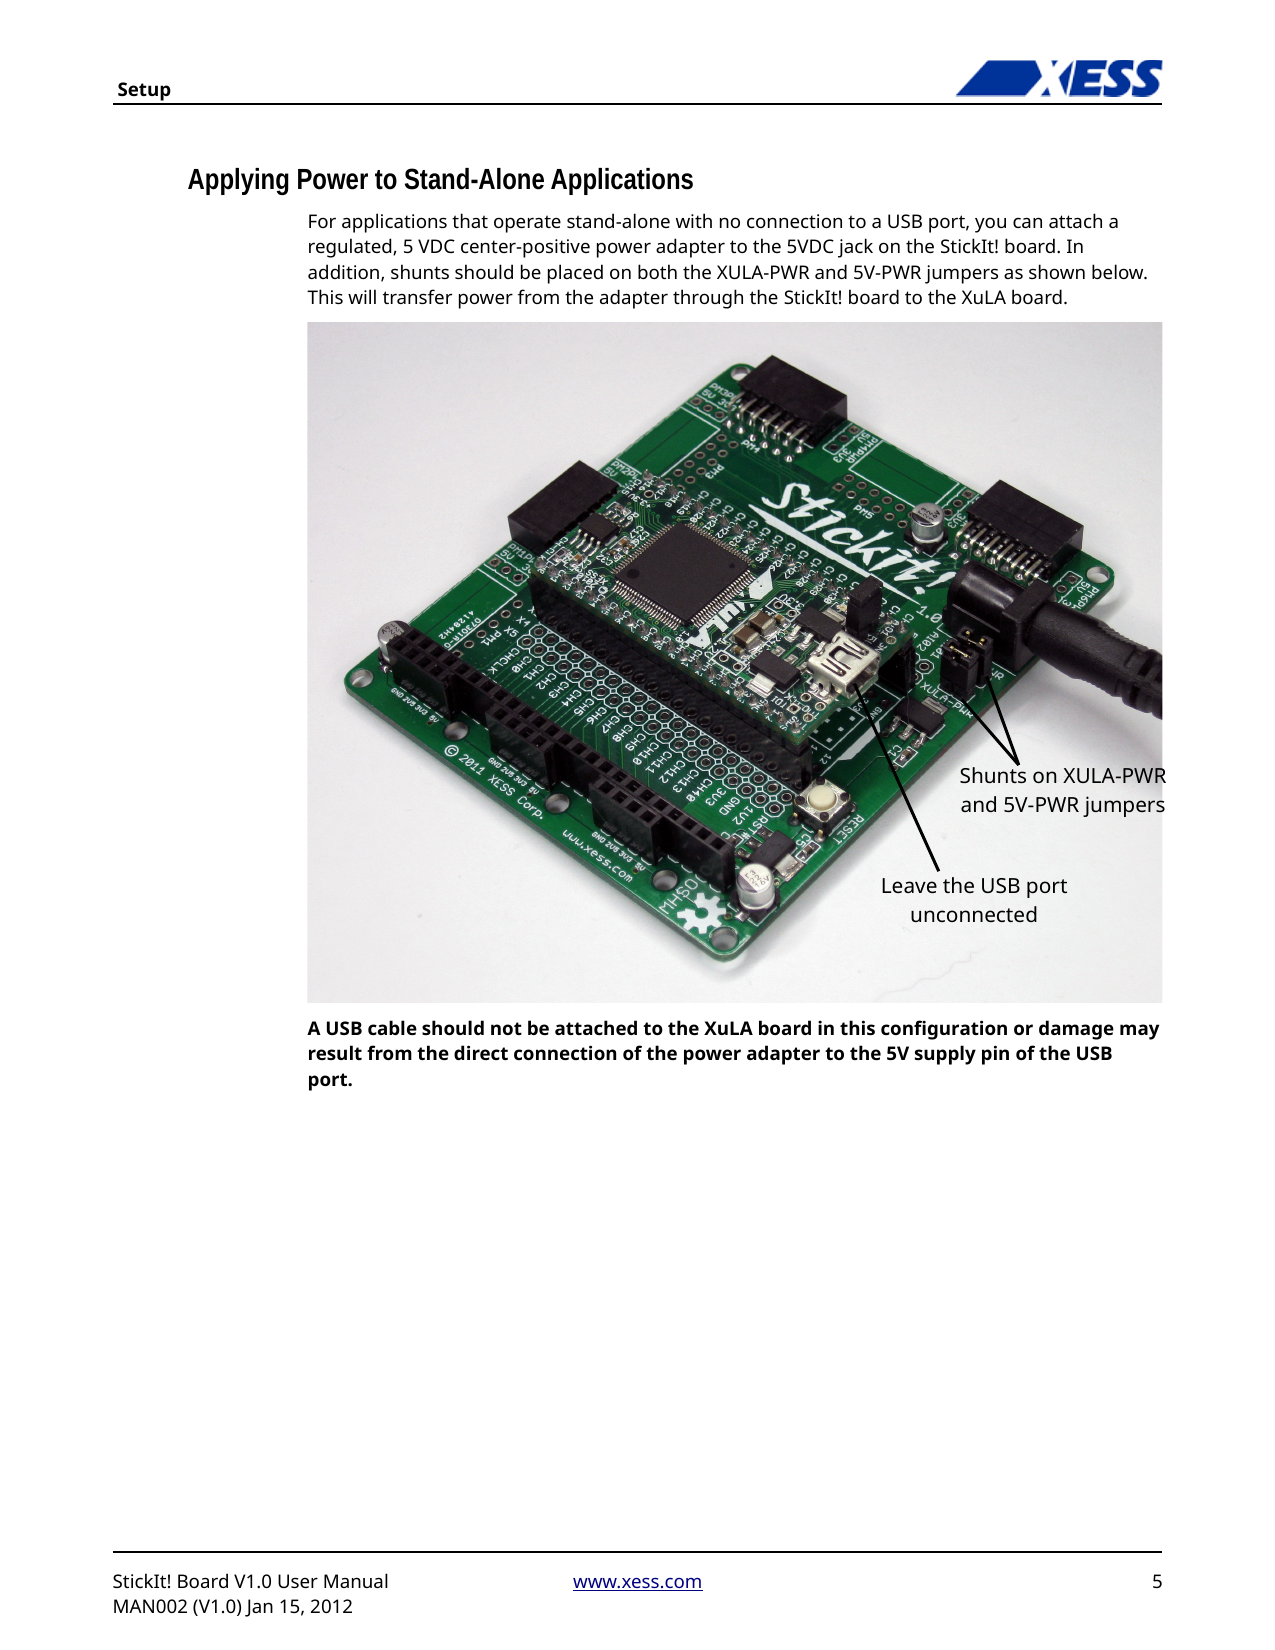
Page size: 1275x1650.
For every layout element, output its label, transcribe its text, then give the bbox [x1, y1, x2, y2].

picture [955, 60, 1163, 97]
picture [307, 322, 1163, 1003]
text For applications that operate stand-alone with no connection to a USB port, you can attach a regulated, 5 VDC center-positive power adapter to the 5VDC jack on the StickIt! board. In addition, shunts should be placed on both the XULA-PWR and 5V-PWR jumpers as shown below. This will transfer power from the adapter through the StickIt! board to the XuLA board. [307, 208, 1162, 310]
subtitle Applying Power to Stand-Alone Applications [187, 162, 1162, 195]
text A USB cable should not be attached to the XuLA board in this configuration or damage may result from the direct connection of the power adapter to the 5V supply pin of the USB port. [307, 1015, 1162, 1091]
